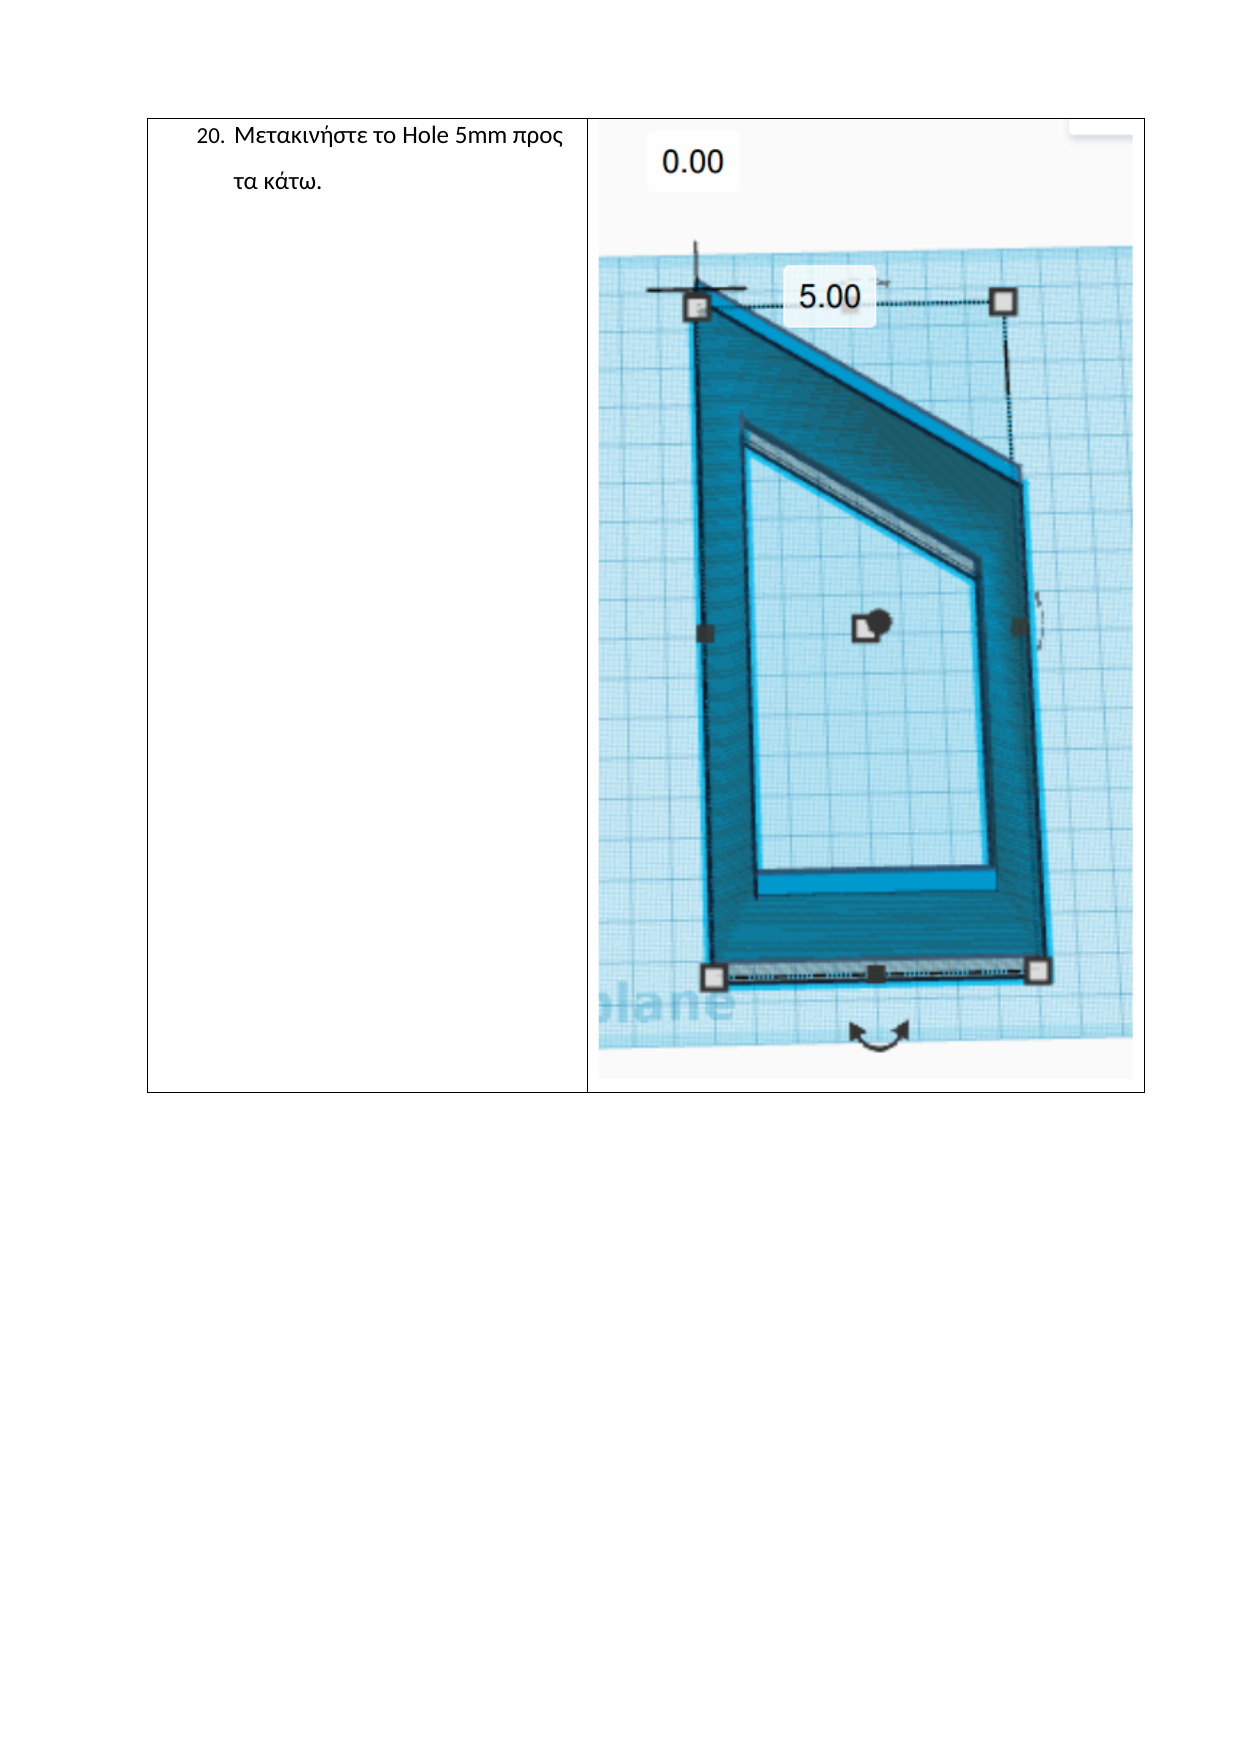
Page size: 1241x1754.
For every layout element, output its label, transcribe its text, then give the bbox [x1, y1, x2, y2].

table_cell Μετακινήστε το Hole 5mm προς τα κάτω. [148, 119, 587, 1092]
table_cell [588, 119, 1144, 1092]
